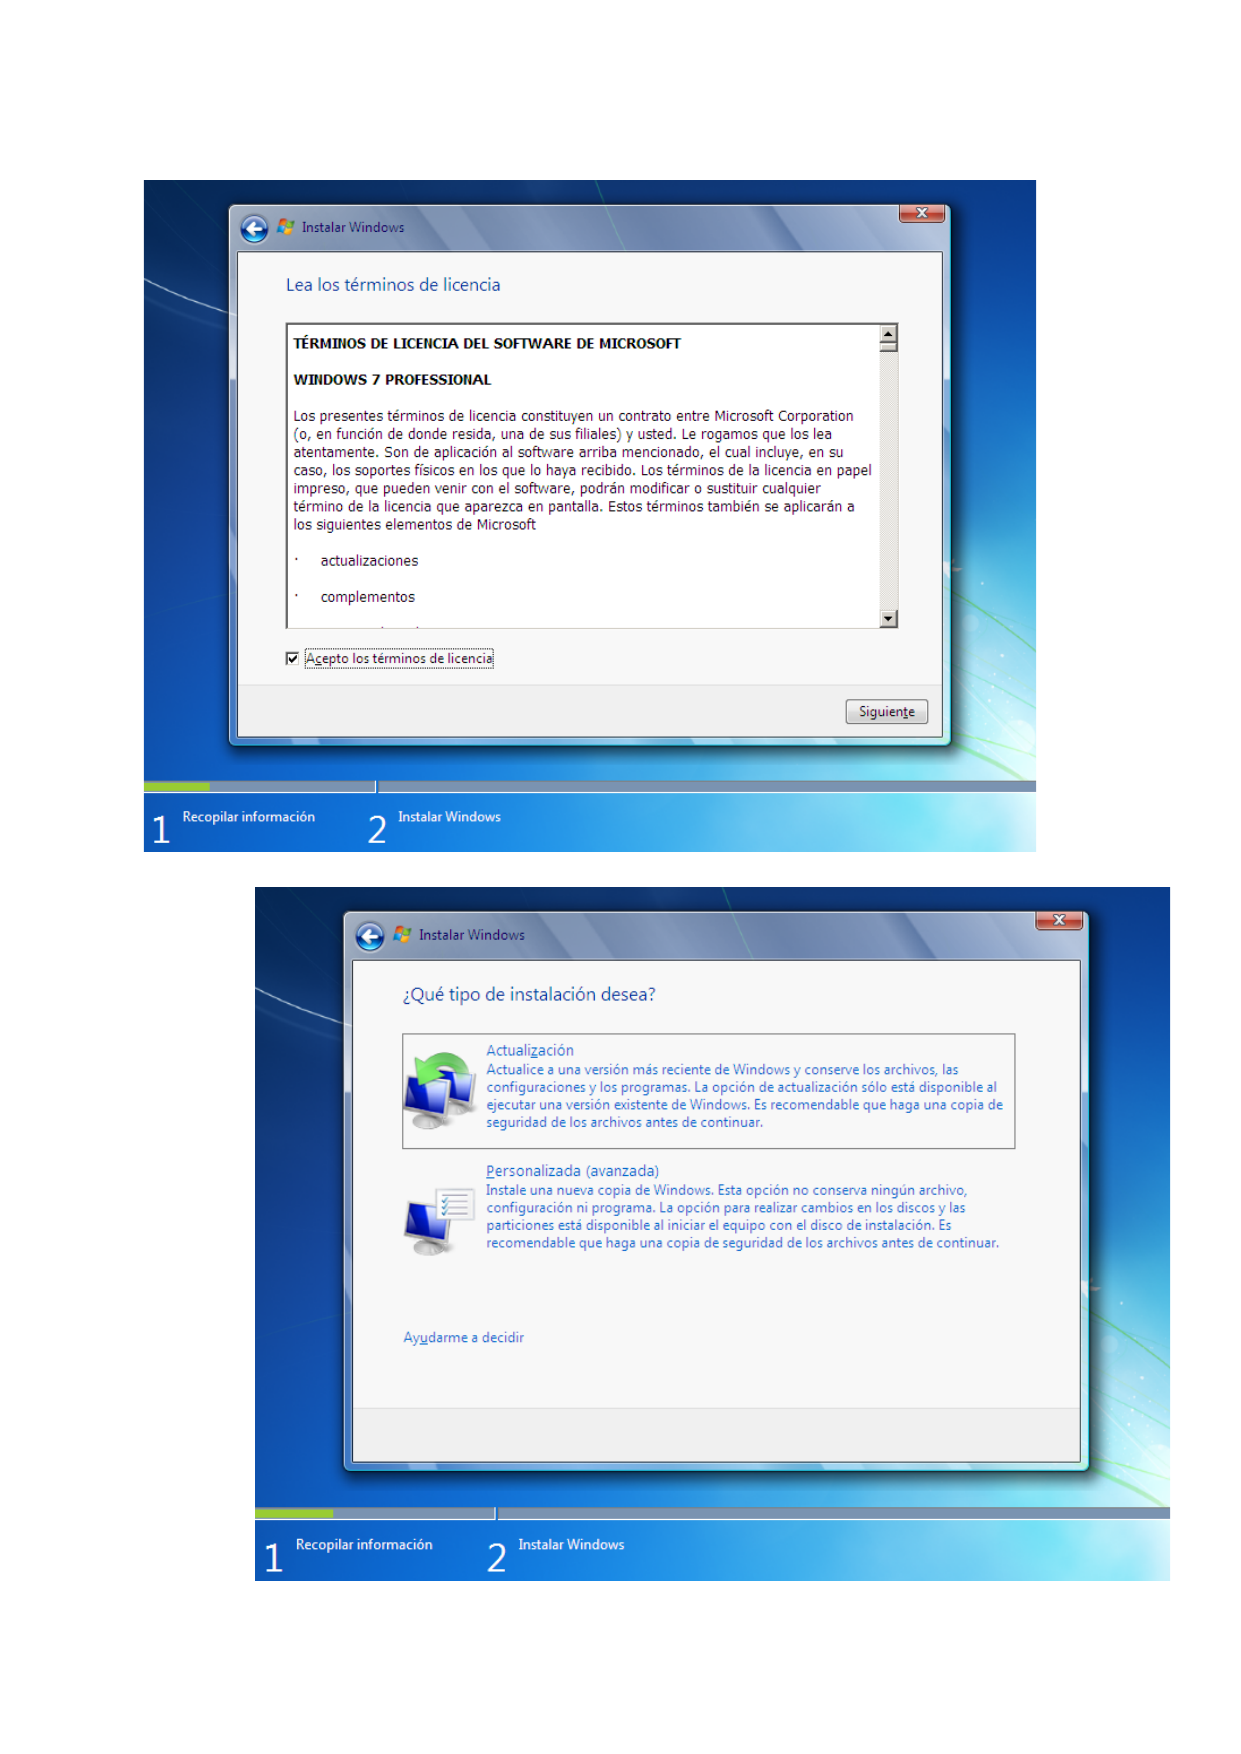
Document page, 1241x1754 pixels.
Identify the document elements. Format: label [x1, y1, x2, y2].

picture [255, 887, 1171, 1581]
picture [143, 180, 1037, 852]
